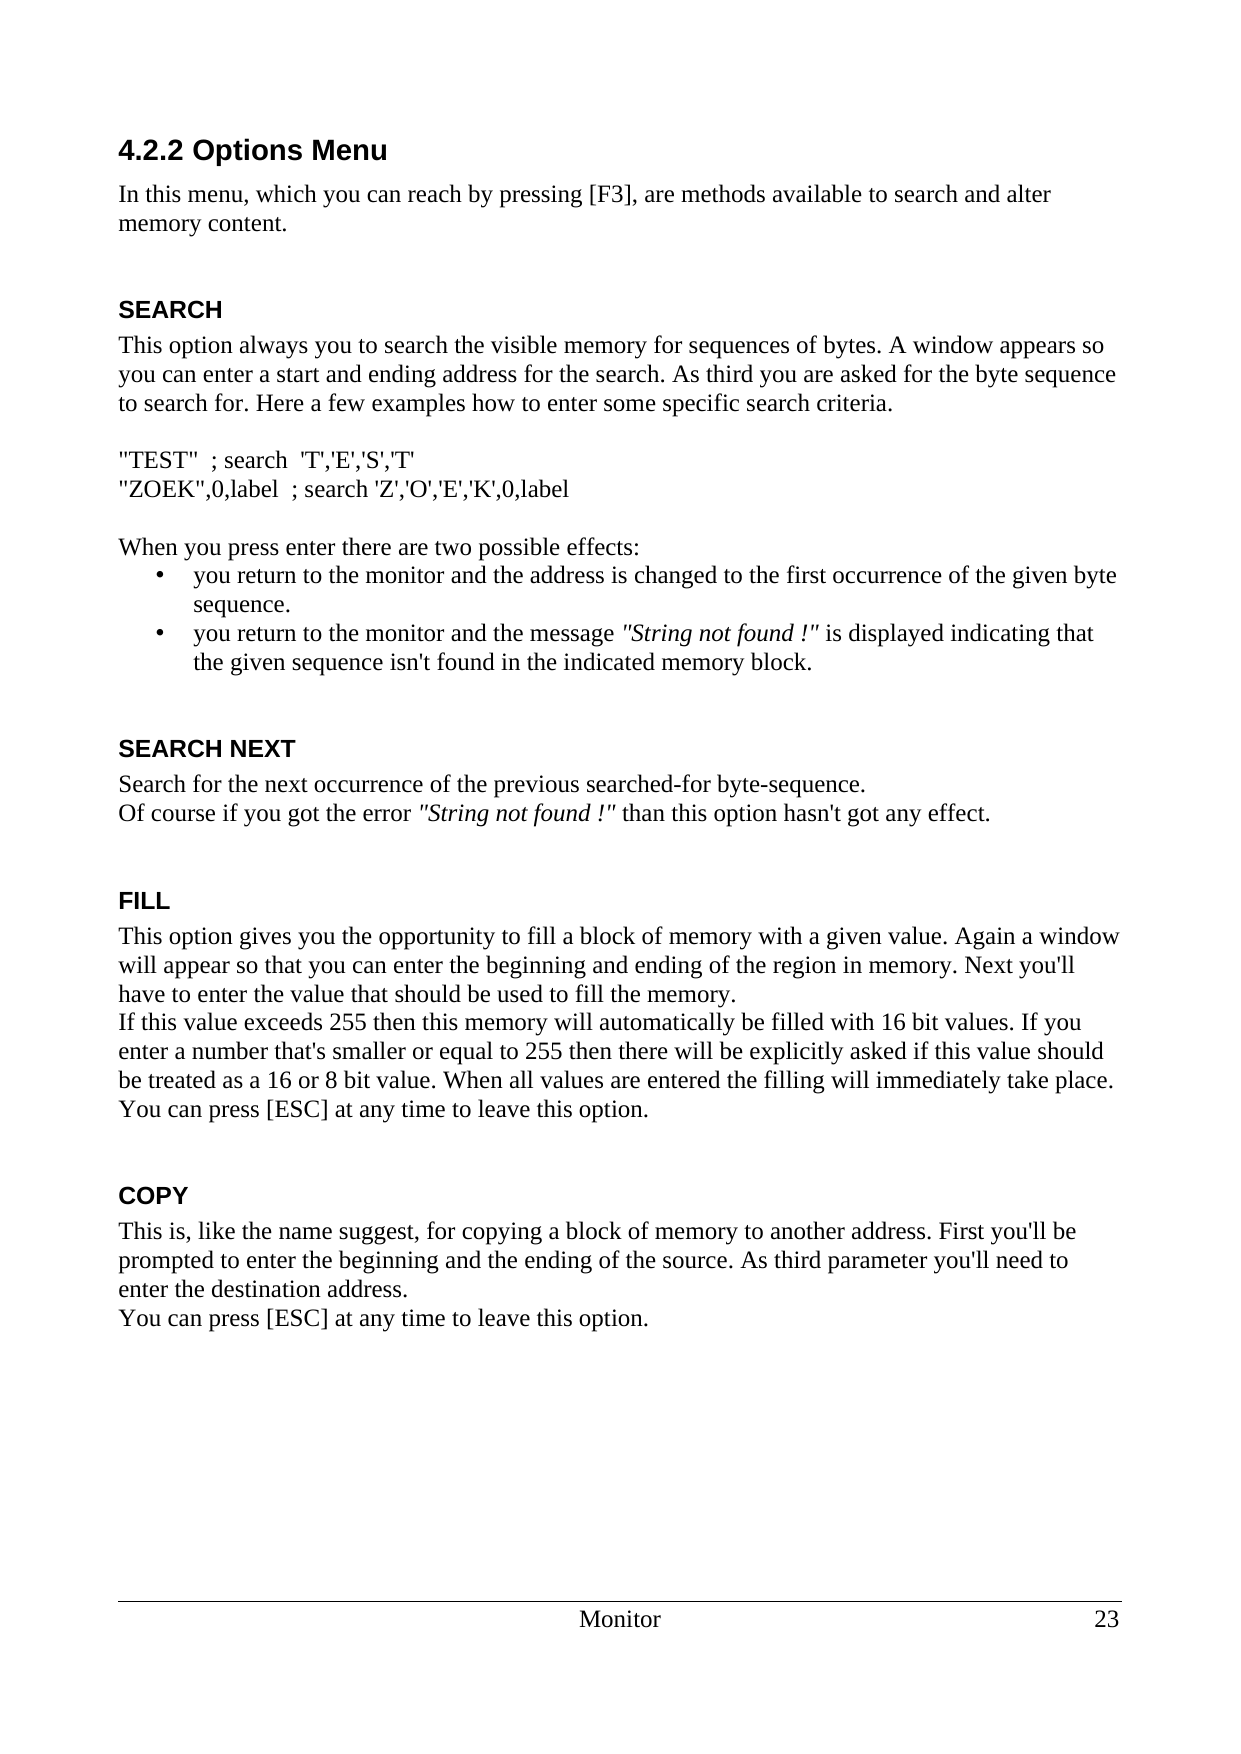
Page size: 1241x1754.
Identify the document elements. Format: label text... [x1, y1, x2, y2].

text If this value exceeds 255 then this memory will automatically be filled with 16 bit values. If you enter a number that's smaller or equal to 255 then there will be explicitly asked if this value should be treated as a 16 or 8 bit value. When all values are entered the filling will immediately take place. [118, 1007, 1122, 1094]
text "TEST" ; search 'T','E','S','T' [118, 446, 1122, 474]
list you return to the monitor and the message "String not found !" is displayed indicating that the given sequence isn't found in the indicated memory block. [156, 618, 1122, 676]
subtitle SEARCH [118, 296, 1122, 324]
text This option always you to search the visible memory for sequences of bytes. A window appears so you can enter a start and ending address for the search. As third you are asked for the byte sequence to search for. Here a few examples how to enter some specific search criteria. [118, 331, 1122, 417]
text Of course if you got the error "String not found !" than this option hasn't got any effect. [118, 798, 1122, 827]
subtitle SEARCH NEXT [118, 734, 1122, 763]
text You can press [ESC] at any time to leave this option. [118, 1094, 1122, 1122]
text This option gives you the opportunity to fill a block of memory with a given value. Again a window will appear so that you can enter the beginning and ending of the region in memory. Next you'll have to enter the value that should be used to fill the memory. [118, 921, 1122, 1007]
subtitle COPY [118, 1181, 1122, 1210]
subtitle Options Menu [118, 133, 1122, 166]
list you return to the monitor and the address is changed to the first occurrence of the given byte sequence. [156, 561, 1122, 618]
text "ZOEK",0,label ; search 'Z','O','E','K',0,label [118, 474, 1122, 503]
text You can press [ESC] at any time to leave this option. [118, 1303, 1122, 1331]
text When you press enter there are two possible effects: [118, 532, 1122, 561]
text This is, like the name suggest, for copying a block of memory to another address. First you'll be prompted to enter the beginning and the ending of the source. As third parameter you'll need to enter the destination address. [118, 1216, 1122, 1303]
text Search for the next occurrence of the previous searched-for byte-sequence. [118, 769, 1122, 798]
text In this menu, which you can reach by pressing [F3], are methods available to search and alter memory content. [118, 179, 1122, 236]
subtitle FILL [118, 886, 1122, 915]
